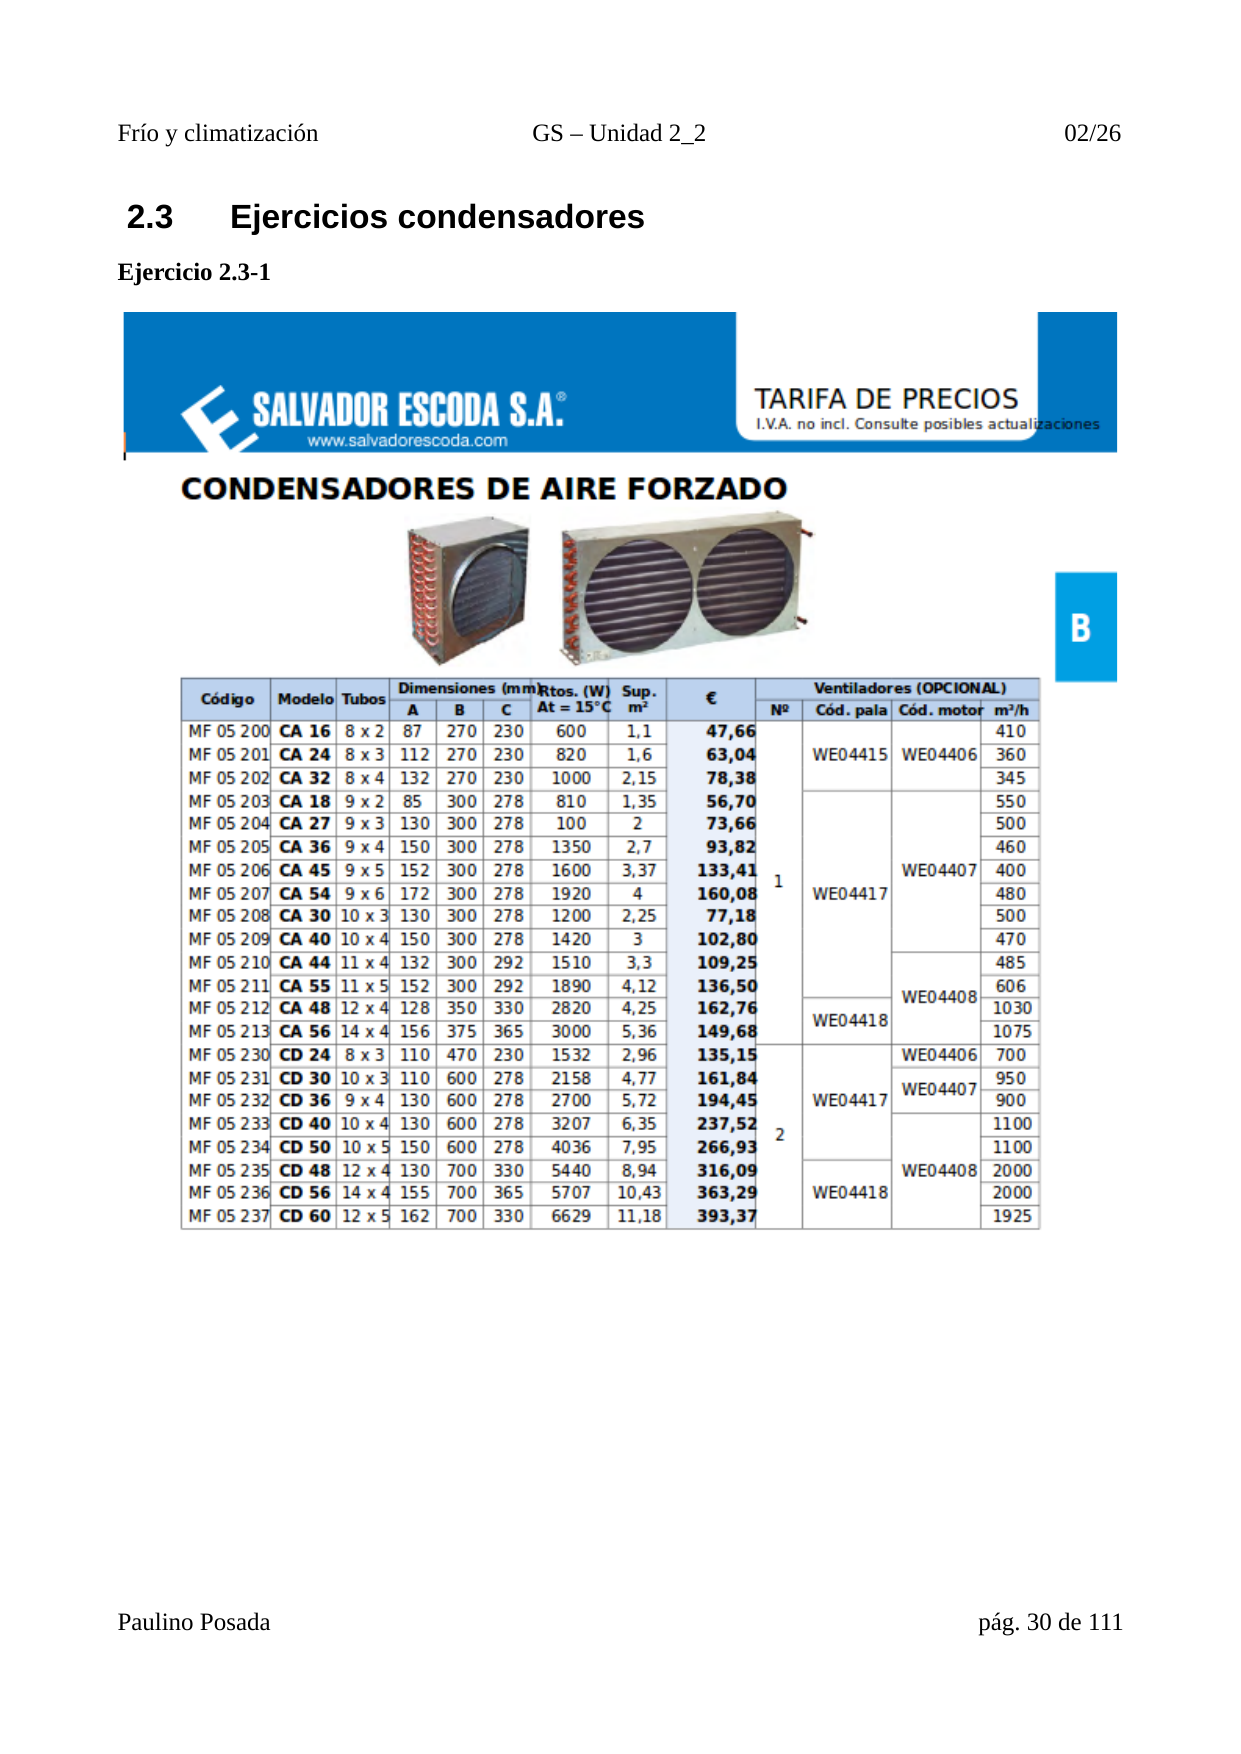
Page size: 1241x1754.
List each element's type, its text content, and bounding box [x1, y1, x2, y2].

picture [123, 312, 1118, 1241]
subtitle Ejercicios condensadores [117, 197, 1123, 236]
picture [1073, 614, 1091, 641]
text Ejercicio 2.3-1 [117, 257, 1123, 285]
